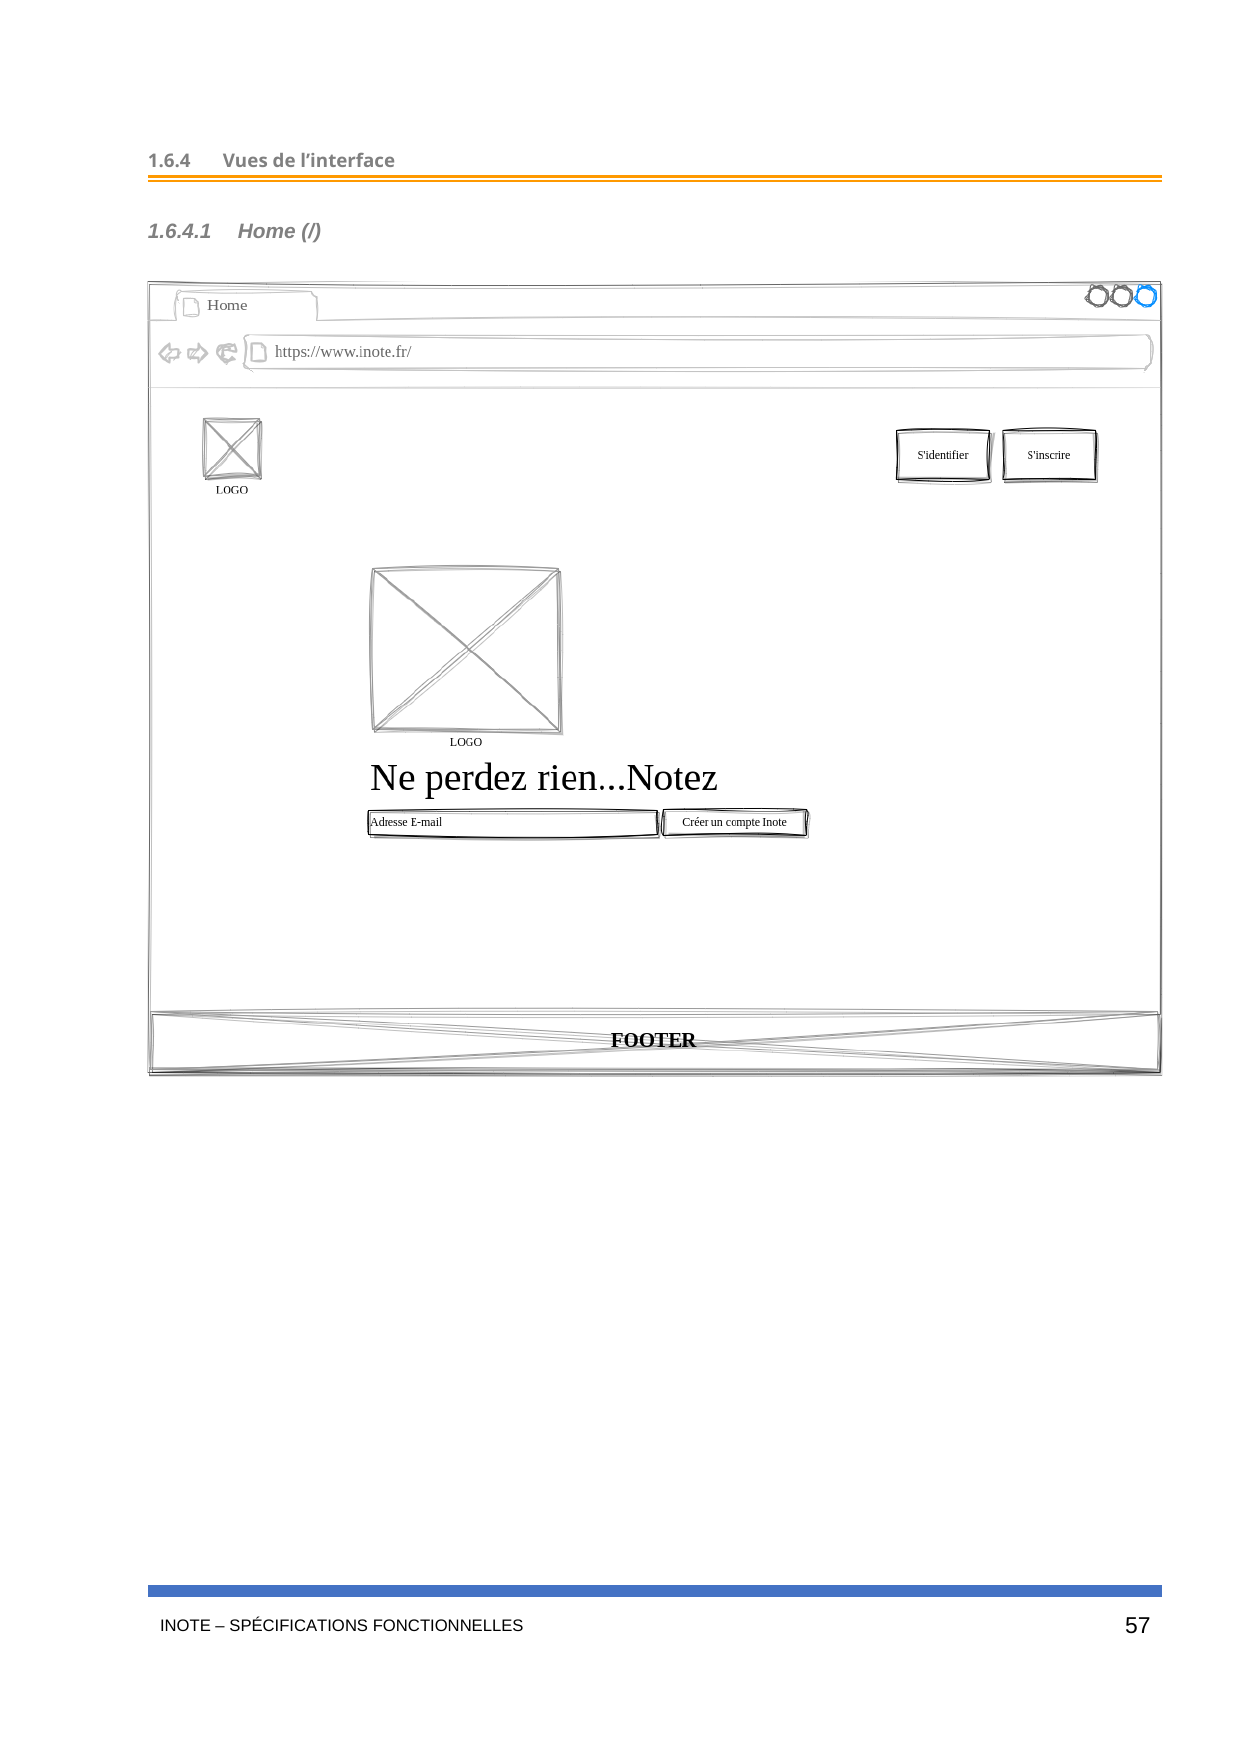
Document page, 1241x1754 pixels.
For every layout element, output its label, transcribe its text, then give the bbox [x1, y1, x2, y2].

subtitle Home (/) [148, 219, 1162, 243]
picture [147, 281, 1163, 1077]
subtitle Vues de l’interface [148, 148, 1162, 175]
